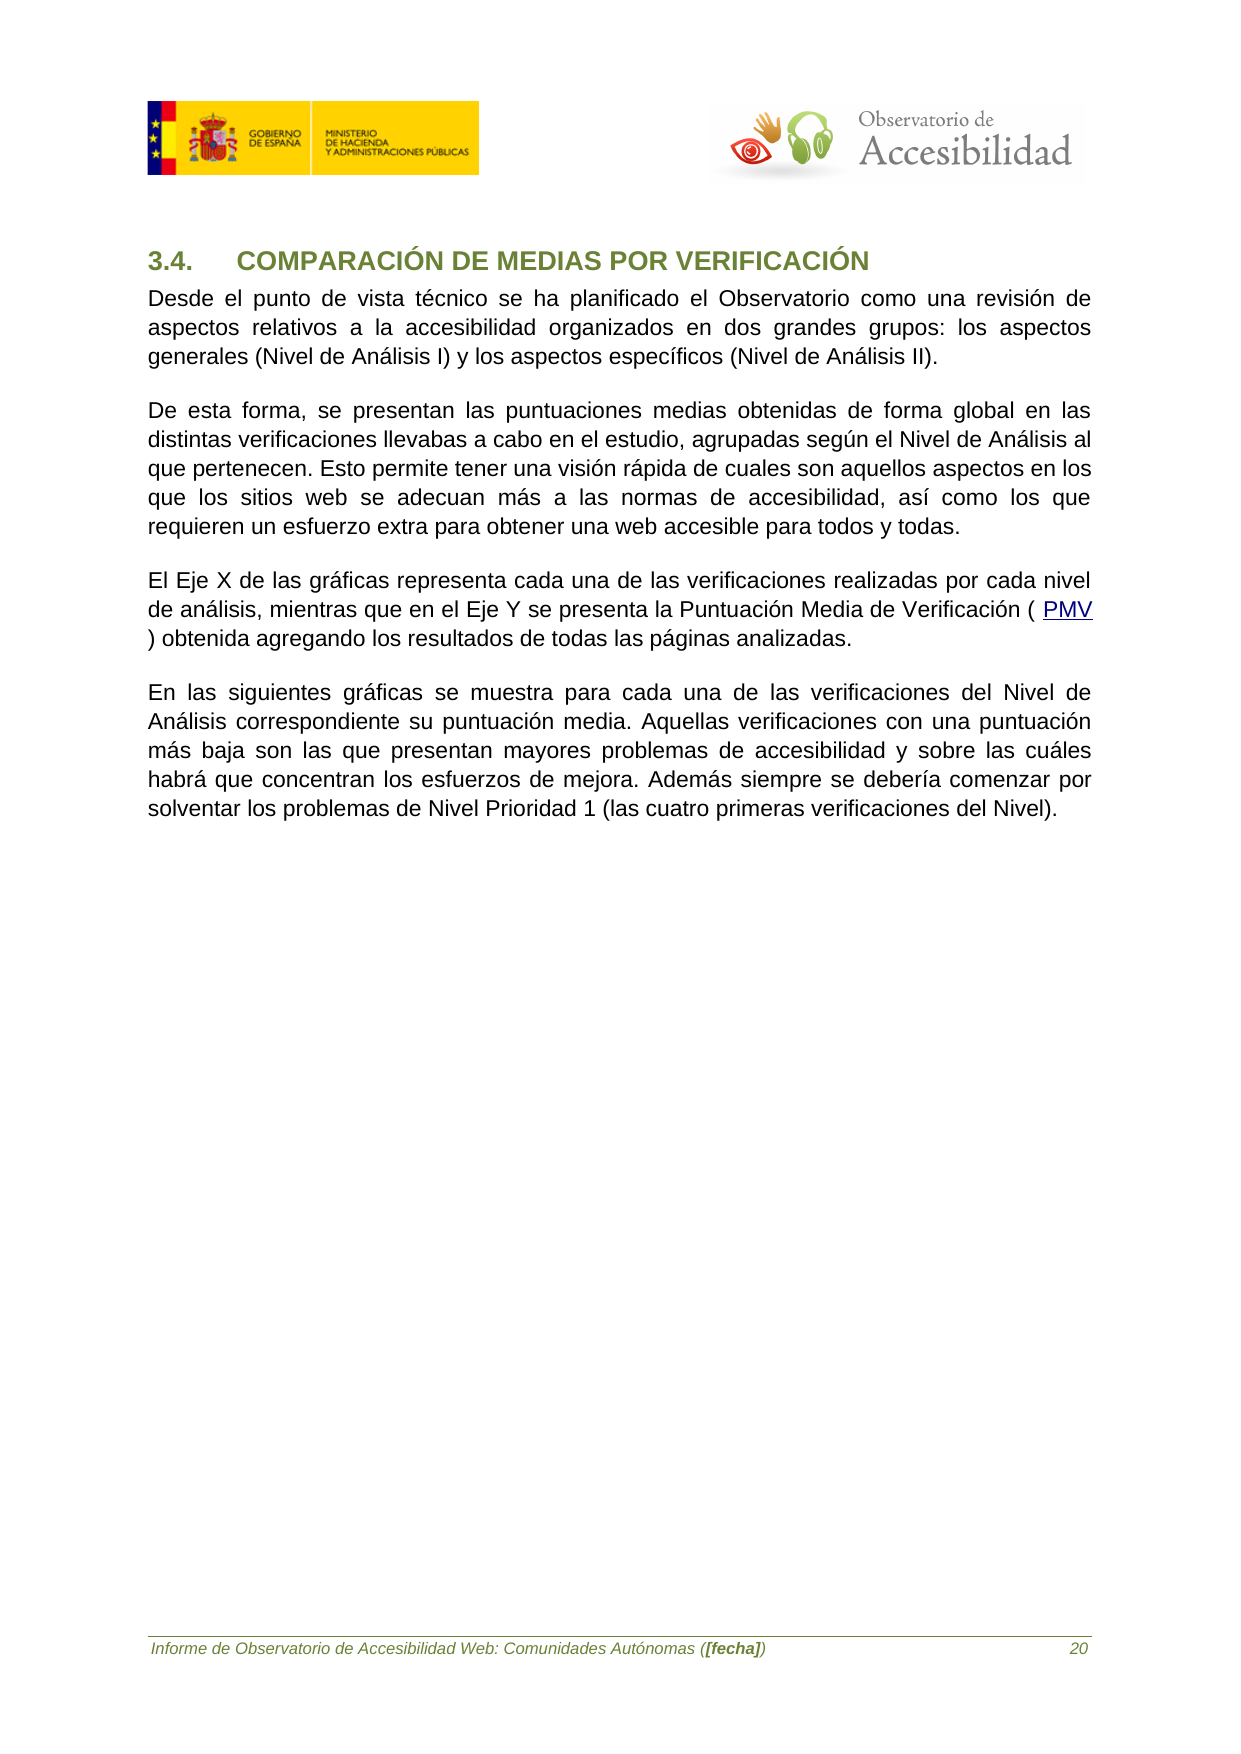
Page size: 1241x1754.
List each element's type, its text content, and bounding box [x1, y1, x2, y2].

text El Eje X de las gráficas representa cada una de las verificaciones realizadas por cada nivel de análisis, mientras que en el Eje Y se presenta la Puntuación Media de Verificación ( PMV ) obtenida agregando los resultados de todas las páginas analizadas. [148, 567, 1092, 651]
subtitle Comparación de medias por verificación [148, 245, 1092, 276]
text Desde el punto de vista técnico se ha planificado el Observatorio como una revisión de aspectos relativos a la accesibilidad organizados en dos grandes grupos: los aspectos generales (Nivel de Análisis I) y los aspectos específicos (Nivel de Análisis II). [148, 285, 1092, 369]
text De esta forma, se presentan las puntuaciones medias obtenidas de forma global en las distintas verificaciones llevabas a cabo en el estudio, agrupadas según el Nivel de Análisis al que pertenecen. Esto permite tener una visión rápida de cuales son aquellos aspectos en los que los sitios web se adecuan más a las normas de accesibilidad, así como los que requieren un esfuerzo extra para obtener una web accesible para todos y todas. [148, 397, 1092, 539]
picture [147, 101, 479, 175]
text En las siguientes gráficas se muestra para cada una de las verificaciones del Nivel de Análisis correspondiente su puntuación media. Aquellas verificaciones con una puntuación más baja son las que presentan mayores problemas de accesibilidad y sobre las cuáles habrá que concentran los esfuerzos de mejora. Además siempre se debería comenzar por solventar los problemas de Nivel Prioridad 1 (las cuatro primeras verificaciones del Nivel). [148, 679, 1092, 821]
picture [710, 102, 1086, 185]
